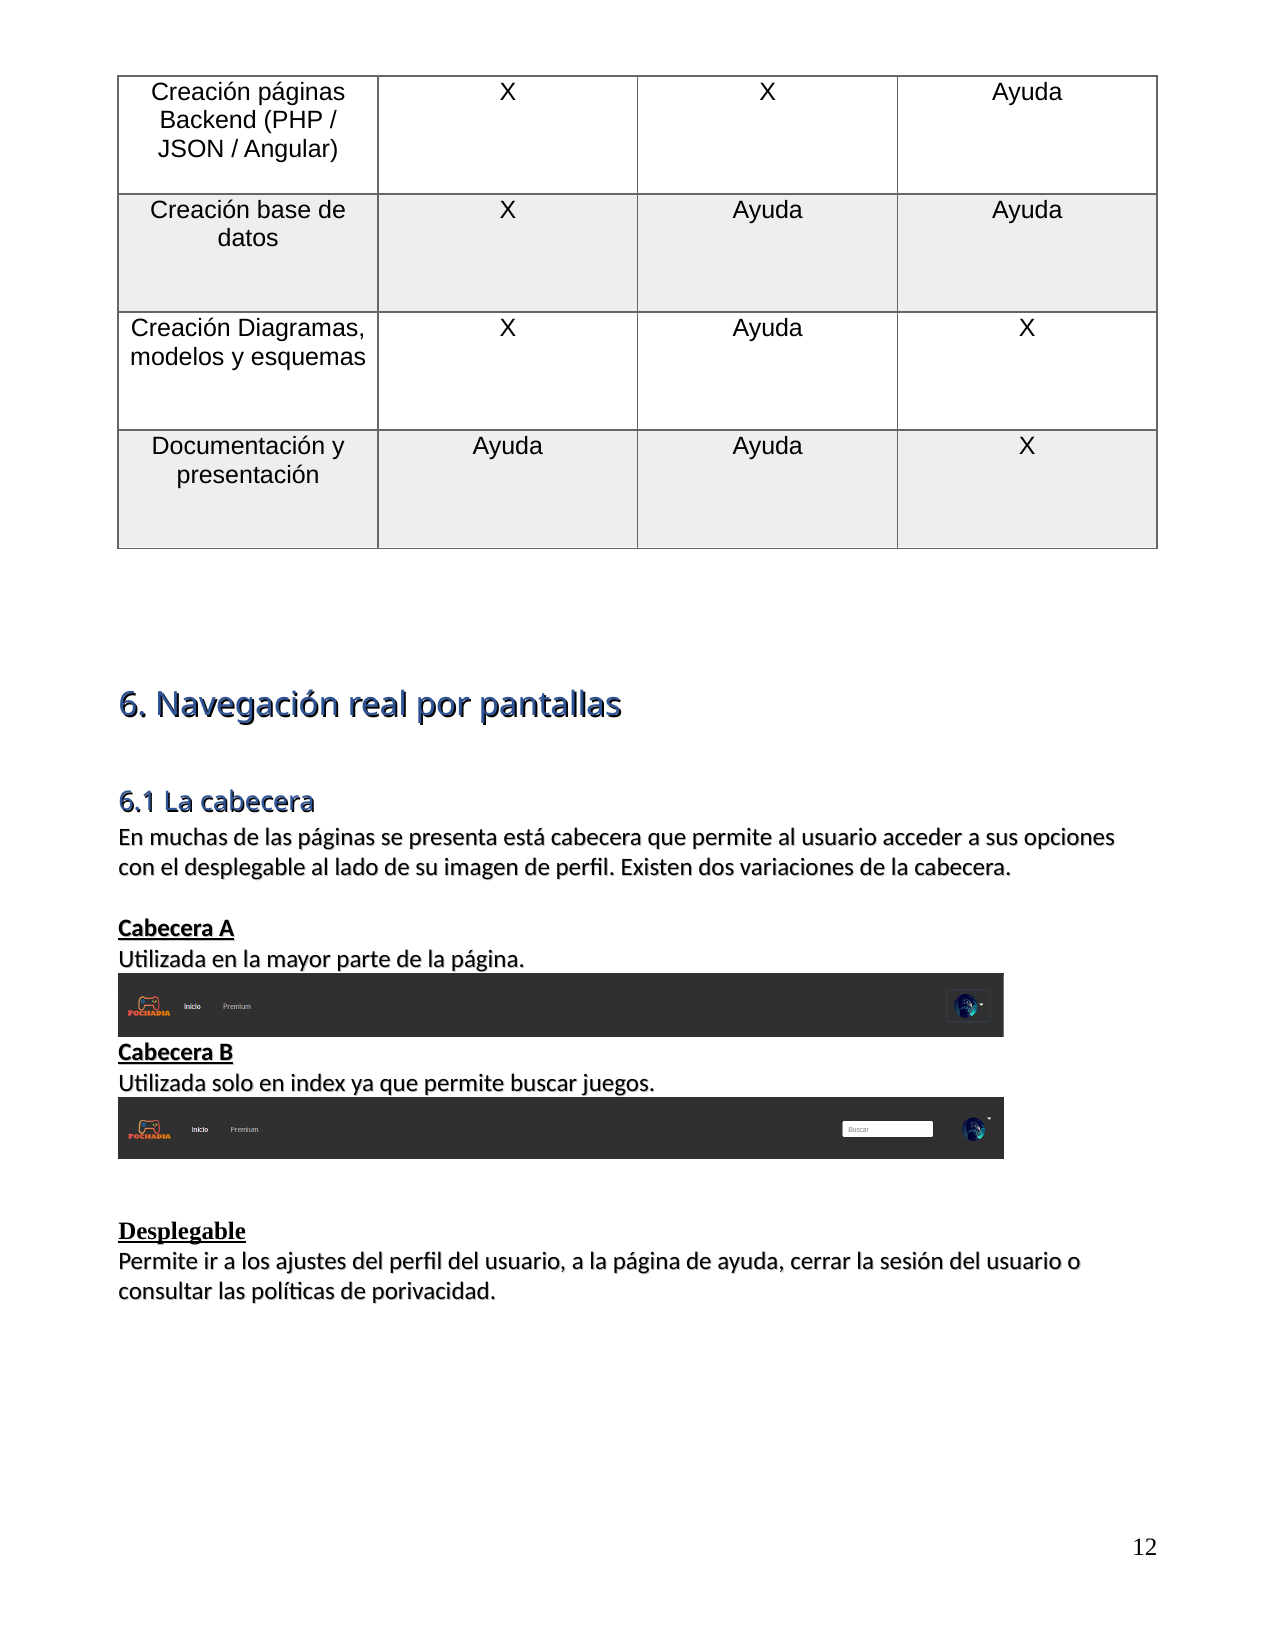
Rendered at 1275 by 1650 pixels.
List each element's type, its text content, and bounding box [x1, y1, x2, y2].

table_cell X [638, 77, 897, 193]
text Permite ir a los ajustes del perfil del usuario, a la página de ayuda, cerrar la sesión del usuario o consultar las políticas de porivacidad. [118, 1245, 1157, 1306]
table_cell X [898, 431, 1156, 547]
table_cell X [379, 313, 637, 429]
table_cell Ayuda [638, 431, 897, 547]
text Cabecera A [118, 912, 1157, 943]
text Desplegable [118, 1216, 1157, 1245]
text Utilizada en la mayor parte de la página. [118, 943, 1157, 973]
table_cell X [379, 195, 637, 311]
text Cabecera B [118, 1036, 1157, 1067]
subtitle 6. Navegación real por pantallas [118, 679, 1157, 725]
table_cell Ayuda [638, 313, 897, 429]
table_cell Documentación y presentación [119, 431, 377, 547]
table_cell Ayuda [638, 195, 897, 311]
table_cell Creación Diagramas, modelos y esquemas [119, 313, 377, 429]
table_cell X [898, 313, 1156, 429]
table_cell Creación base de datos [119, 195, 377, 311]
table_cell Ayuda [379, 431, 637, 547]
text En muchas de las páginas se presenta está cabecera que permite al usuario acceder a sus opciones con el desplegable al lado de su imagen de perfil. Existen dos variaciones de la cabecera. [118, 821, 1157, 882]
table_cell Ayuda [898, 195, 1156, 311]
table_cell Creación páginas Backend (PHP / JSON / Angular) [119, 77, 377, 193]
text Utilizada solo en index ya que permite buscar juegos. [118, 1067, 1157, 1097]
table_cell X [379, 77, 637, 193]
subtitle 6.1 La cabecera [118, 782, 1157, 819]
table_cell Ayuda [898, 77, 1156, 193]
